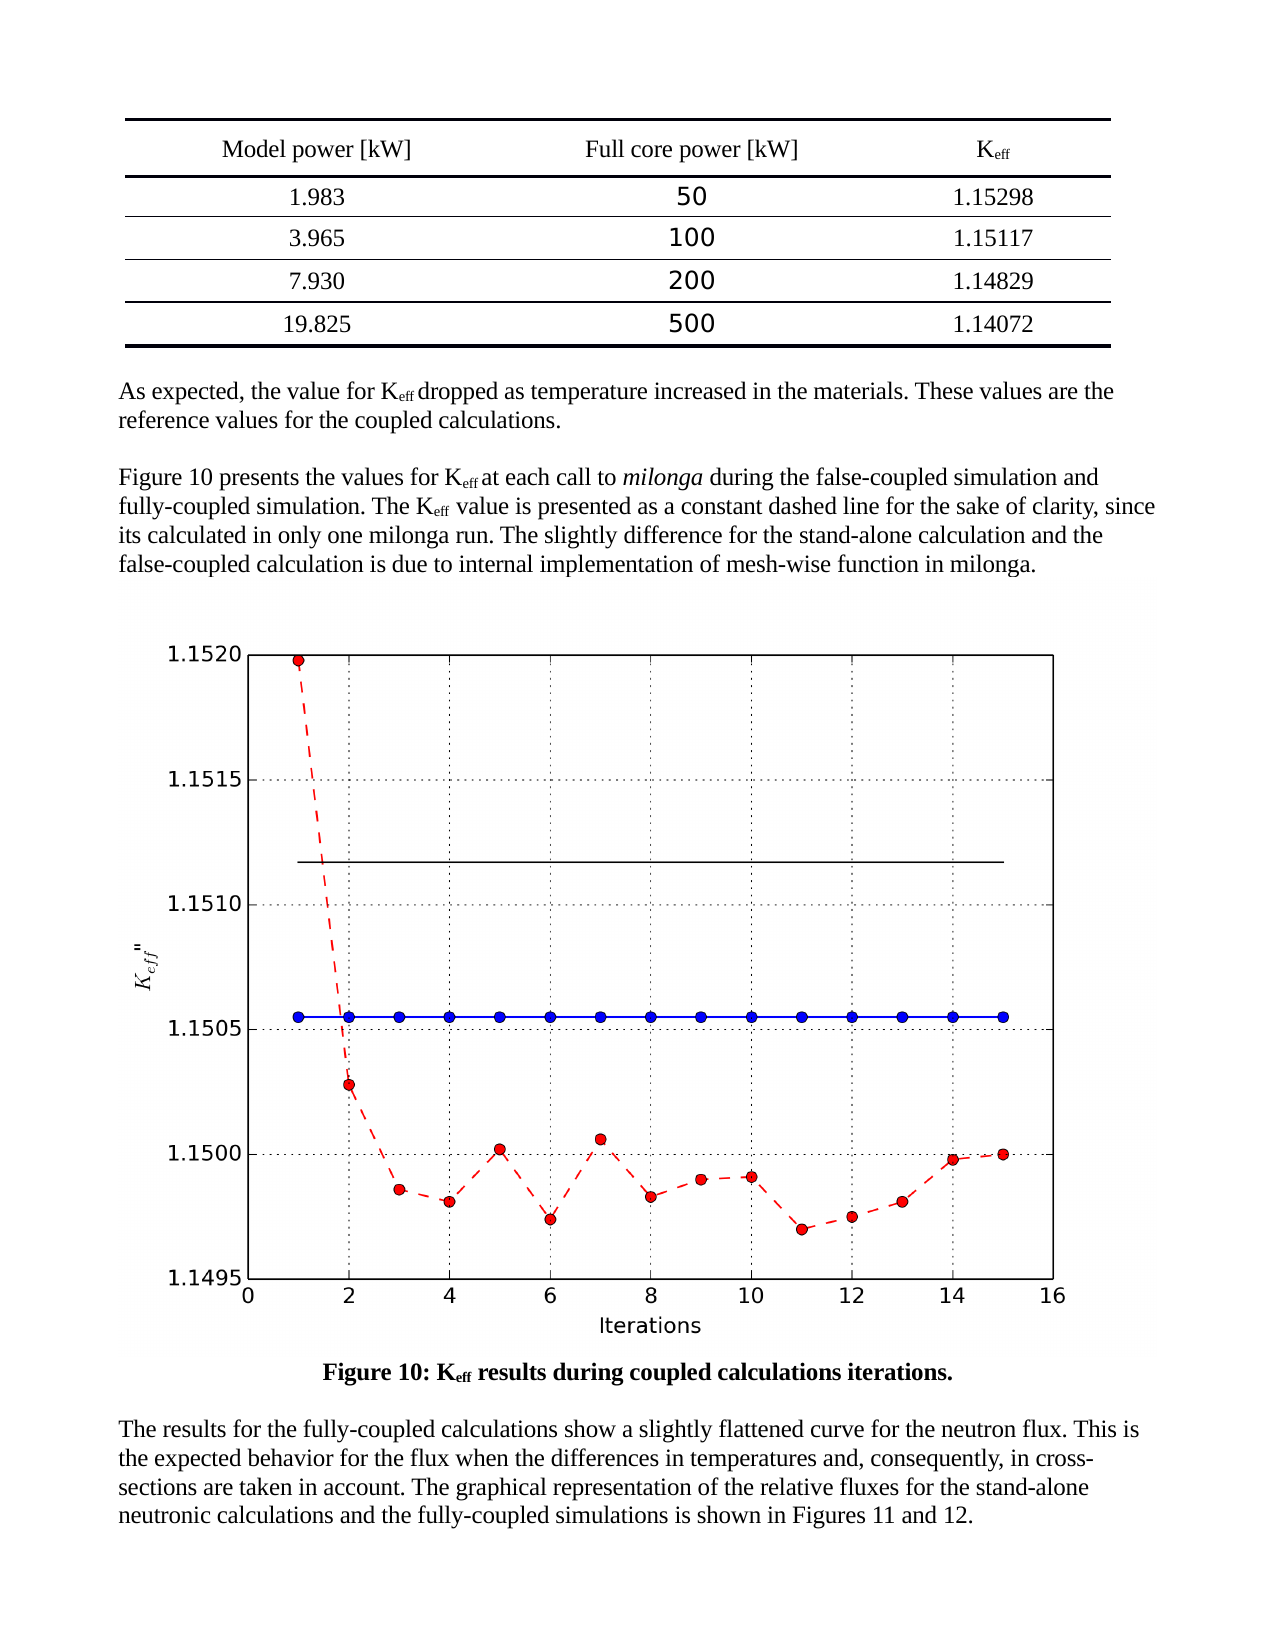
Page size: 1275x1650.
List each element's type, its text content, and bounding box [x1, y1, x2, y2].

table_header Full core power [kW] [509, 121, 875, 175]
text Figure 10: Keff results during coupled calculations iterations. [118, 1357, 1157, 1385]
table_cell 50 [509, 178, 875, 216]
table_header Keff [875, 121, 1111, 175]
text The results for the fully-coupled calculations show a slightly flattened curve for the neutron flux. This is the expected behavior for the flux when the differences in temperatures and, consequently, in cross-sections are taken in account. The graphical representation of the relative fluxes for the stand-alone neutronic calculations and the fully-coupled simulations is shown in Figures 11 and 12. [118, 1414, 1157, 1529]
table_cell 7.930 [125, 260, 508, 301]
table_cell 1.983 [125, 178, 508, 216]
table_cell 1.15298 [875, 178, 1111, 216]
table_cell 1.14072 [875, 303, 1111, 344]
table_cell 1.14829 [875, 260, 1111, 301]
table_cell 19.825 [125, 303, 508, 344]
table_cell 1.15117 [875, 217, 1111, 258]
text As expected, the value for Keff dropped as temperature increased in the materials. These values are the reference values for the coupled calculations. [118, 376, 1157, 434]
picture [118, 577, 1157, 1357]
text Figure 10 presents the values for Keff at each call to milonga during the false-coupled simulation and fully-coupled simulation. The Keff value is presented as a constant dashed line for the sake of clarity, since its calculated in only one milonga run. The slightly difference for the stand-alone calculation and the false-coupled calculation is due to internal implementation of mesh-wise function in milonga. [118, 462, 1157, 577]
table_header Model power [kW] [125, 121, 508, 175]
table_cell 500 [509, 303, 875, 344]
table_cell 100 [509, 217, 875, 258]
table_cell 200 [509, 260, 875, 301]
table_cell 3.965 [125, 217, 508, 258]
